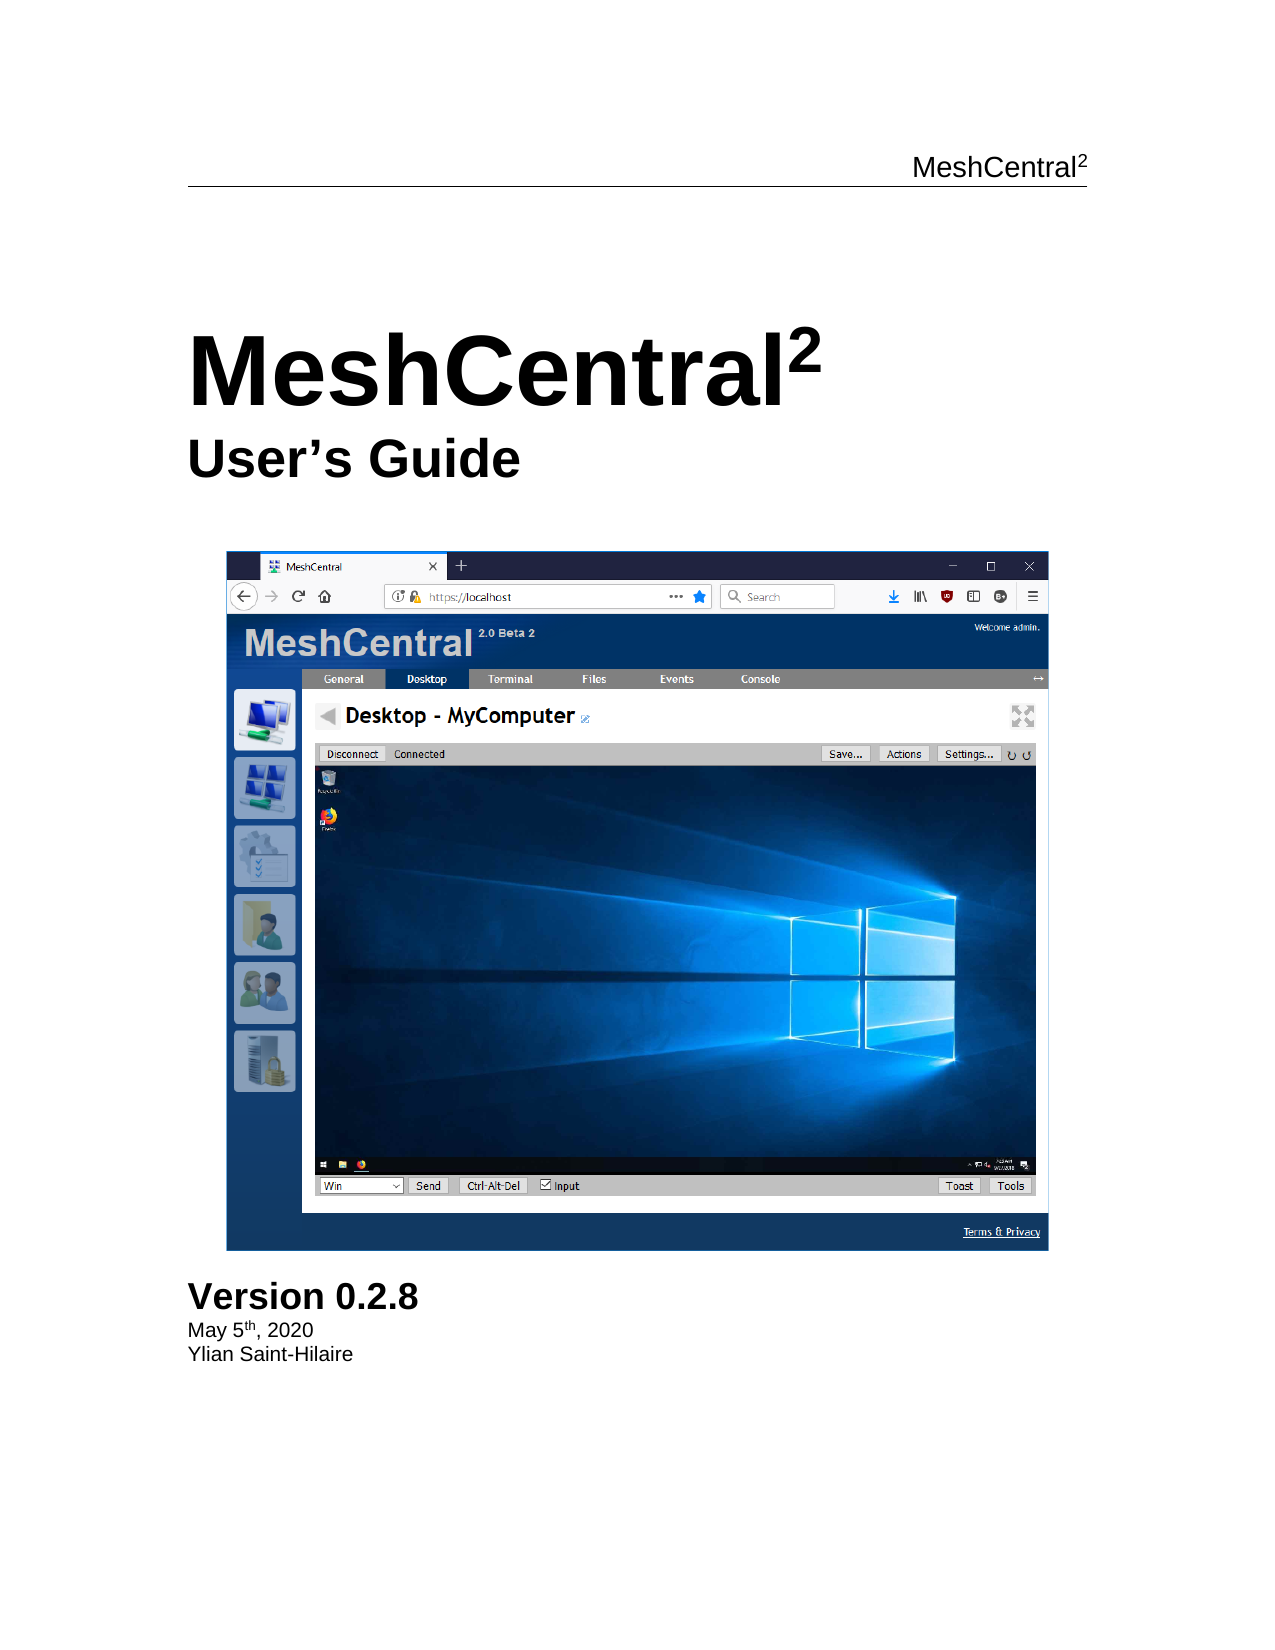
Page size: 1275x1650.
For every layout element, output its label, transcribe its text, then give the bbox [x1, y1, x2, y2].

text Version 0.2.8 [187, 1274, 1087, 1318]
text MeshCentral2 User’s Guide [187, 312, 1087, 489]
text May 5th, 2020 Ylian Saint‑Hilaire [187, 1318, 1087, 1366]
text MeshCentral2 [187, 150, 1087, 187]
